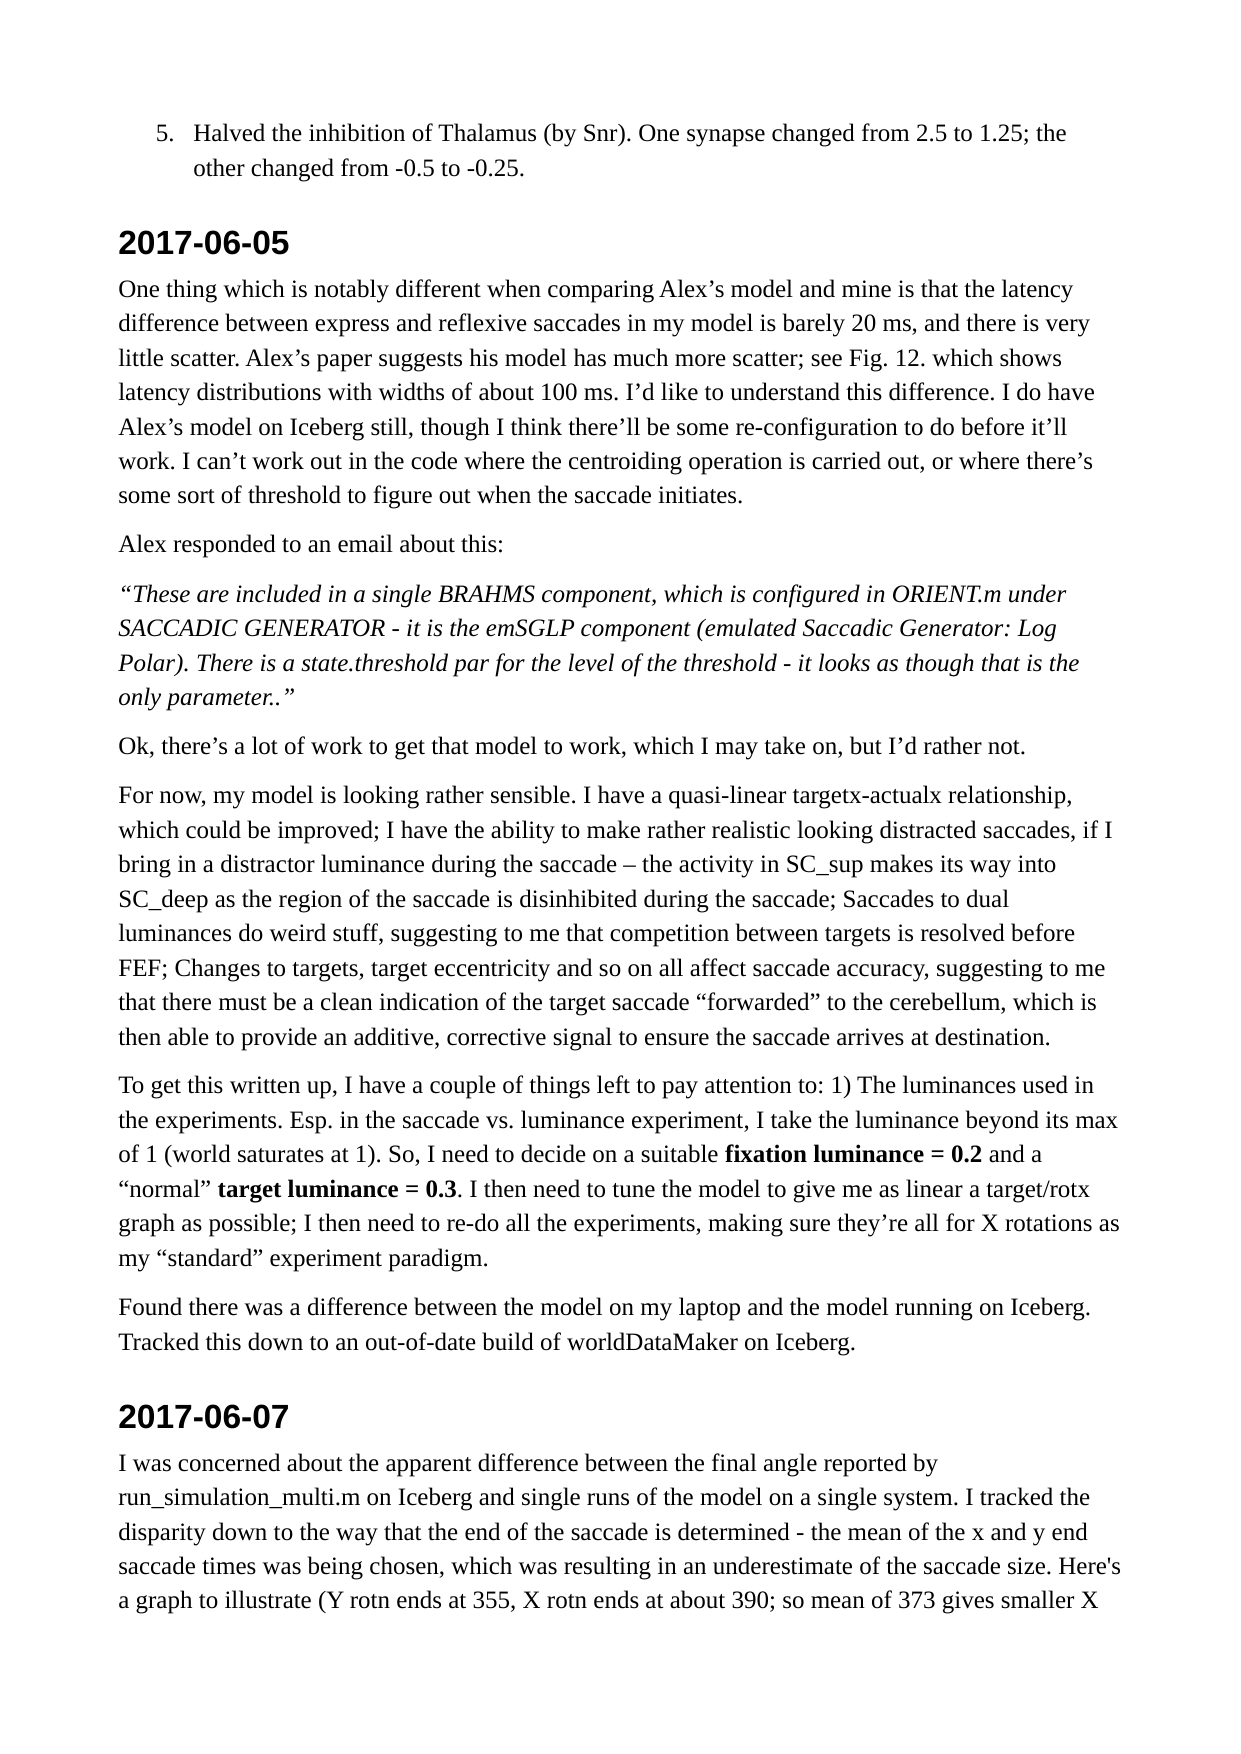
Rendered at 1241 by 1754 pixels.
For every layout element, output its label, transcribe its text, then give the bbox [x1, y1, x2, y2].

text Alex responded to an email about this: [118, 529, 1122, 558]
subtitle 2017-06-07 [118, 1396, 1122, 1435]
text To get this written up, I have a couple of things left to pay attention to: 1) The luminances used in the experiments. Esp. in the saccade vs. luminance experiment, I take the luminance beyond its max of 1 (world saturates at 1). So, I need to decide on a suitable fixation luminance = 0.2 and a “normal” target luminance = 0.3. I then need to tune the model to give me as linear a target/rotx graph as possible; I then need to re-do all the experiments, making sure they’re all for X rotations as my “standard” experiment paradigm. [118, 1071, 1122, 1272]
text One thing which is notably different when comparing Alex’s model and mine is that the latency difference between express and reflexive saccades in my model is barely 20 ms, and there is very little scatter. Alex’s paper suggests his model has much more scatter; see Fig. 12. which shows latency distributions with widths of about 100 ms. I’d like to understand this difference. I do have Alex’s model on Iceberg still, though I think there’ll be some re-configuration to do before it’ll work. I can’t work out in the code where the centroiding operation is carried out, or where there’s some sort of threshold to figure out when the saccade initiates. [118, 274, 1122, 509]
text I was concerned about the apparent difference between the final angle reported by run_simulation_multi.m on Iceberg and single runs of the model on a single system. I tracked the disparity down to the way that the end of the saccade is determined - the mean of the x and y end saccade times was being chosen, which was resulting in an underestimate of the saccade size. Here's a graph to illustrate (Y rotn ends at 355, X rotn ends at about 390; so mean of 373 gives smaller X [118, 1448, 1122, 1614]
text Found there was a difference between the model on my laptop and the model running on Iceberg. Tracked this down to an out-of-date build of worldDataMaker on Iceberg. [118, 1292, 1122, 1355]
text “These are included in a single BRAHMS component, which is configured in ORIENT.m under SACCADIC GENERATOR - it is the emSGLP component (emulated Saccadic Generator: Log Polar). There is a state.threshold par for the level of the threshold - it looks as though that is the only parameter..” [118, 579, 1122, 711]
text Ok, there’s a lot of work to get that model to work, which I may take on, but I’d rather not. [118, 731, 1122, 760]
text For now, my model is looking rather sensible. I have a quasi-linear targetx-actualx relationship, which could be improved; I have the ability to make rather realistic looking distracted saccades, if I bring in a distractor luminance during the saccade – the activity in SC_sup makes its way into SC_deep as the region of the saccade is disinhibited during the saccade; Saccades to dual luminances do weird stuff, suggesting to me that competition between targets is resolved before FEF; Changes to targets, target eccentricity and so on all affect saccade accuracy, suggesting to me that there must be a clean indication of the target saccade “forwarded” to the cerebellum, which is then able to provide an additive, corrective signal to ensure the saccade arrives at destination. [118, 780, 1122, 1050]
subtitle 2017-06-05 [118, 222, 1122, 261]
list Halved the inhibition of Thalamus (by Snr). One synapse changed from 2.5 to 1.25; the other changed from -0.5 to -0.25. [156, 118, 1122, 181]
